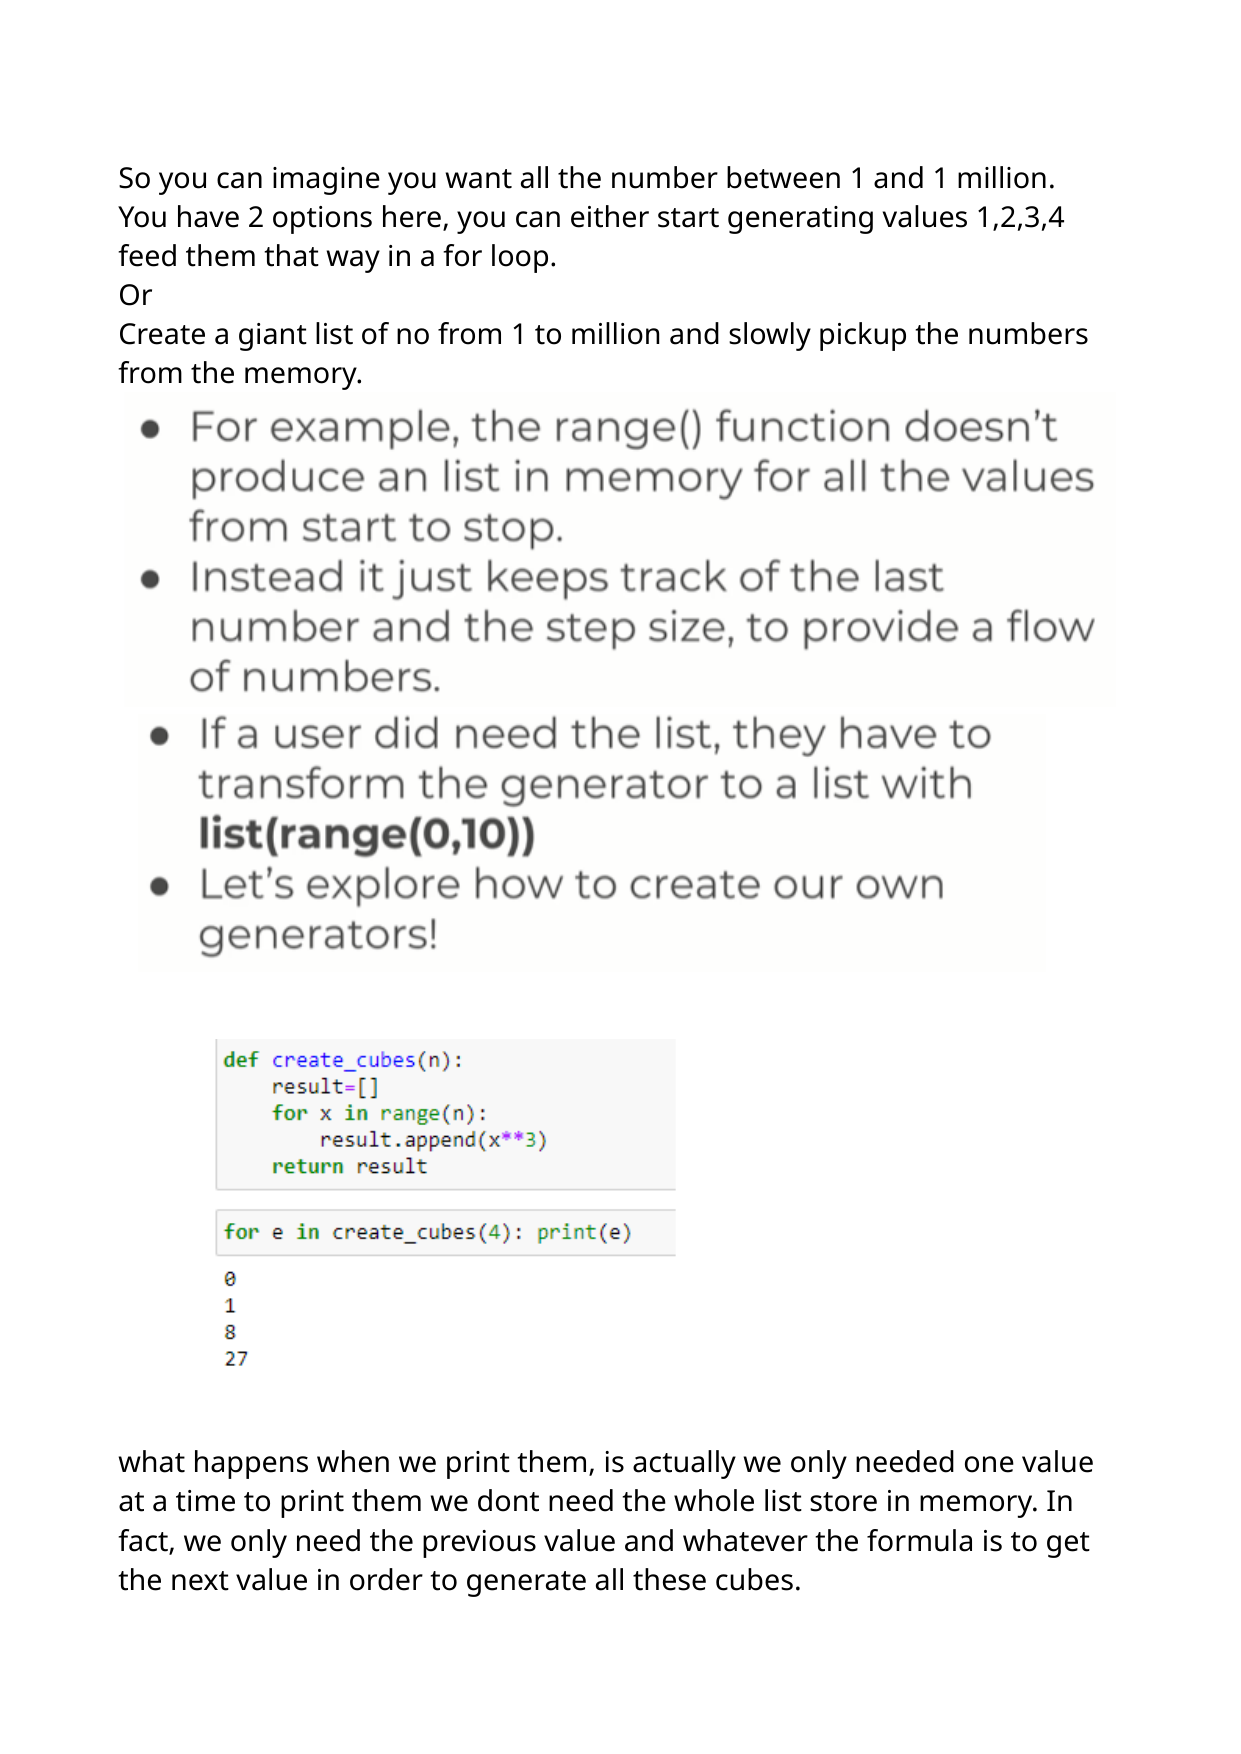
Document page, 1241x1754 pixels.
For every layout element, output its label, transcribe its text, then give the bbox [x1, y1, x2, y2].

text what happens when we print them, is actually we only needed one value at a time to print them we dont need the whole list store in memory. In fact, we only need the previous value and whatever the formula is to get the next value in order to generate all these cubes. [118, 1442, 1122, 1598]
picture [138, 714, 1046, 972]
text So you can imagine you want all the number between 1 and 1 million. [118, 157, 1122, 196]
text Or [118, 275, 1122, 314]
picture [208, 1039, 676, 1380]
text Create a giant list of no from 1 to million and slowly pickup the numbers from the memory. [118, 314, 1122, 392]
picture [124, 392, 1117, 707]
text You have 2 options here, you can either start generating values 1,2,3,4 feed them that way in a for loop. [118, 196, 1122, 275]
